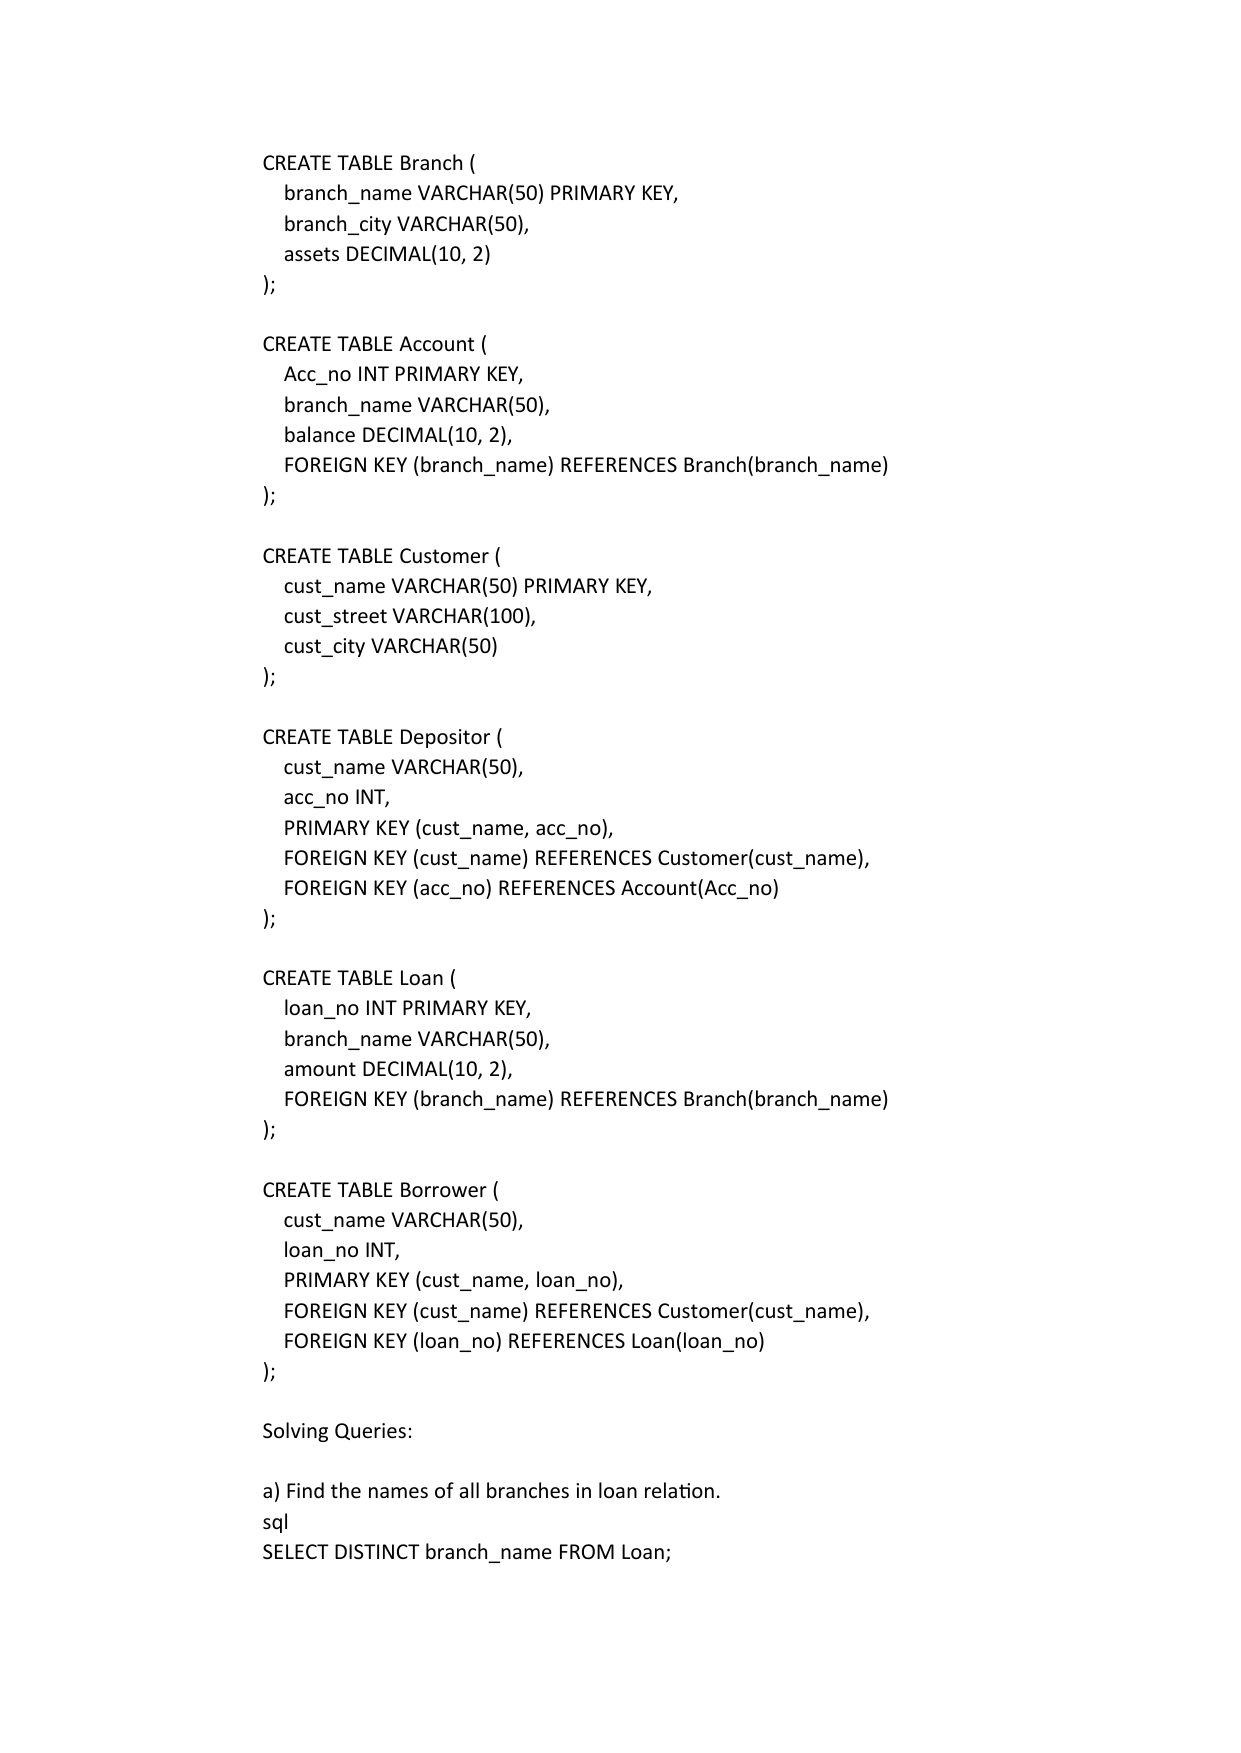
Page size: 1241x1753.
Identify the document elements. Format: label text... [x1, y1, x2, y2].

text balance DECIMAL(10, 2), [283, 420, 914, 448]
text CREATE TABLE Customer ( [262, 541, 526, 569]
text amount DECIMAL(10, 2), [283, 1054, 914, 1082]
text CREATE TABLE Depositor ( [262, 722, 527, 750]
text FOREIGN KEY (loan_no) REFERENCES Loan(loan_no) [283, 1326, 893, 1354]
text a) Find the names of all branches in loan relaꢁon. [262, 1476, 745, 1504]
text CREATE TABLE Branch ( [262, 148, 500, 176]
text ) [262, 1114, 269, 1142]
text Acc_no INT PRIMARY KEY, [283, 359, 914, 387]
text cust_street VARCHAR(100), [283, 601, 676, 629]
text ; [269, 661, 301, 689]
text FOREIGN KEY (cust_name) REFERENCES Customer(cust_name), [283, 1296, 893, 1324]
text CREATE TABLE Borrower ( [262, 1174, 523, 1203]
text SELECT DISTINCT branch_name FROM Loan; [262, 1537, 745, 1565]
text FOREIGN KEY (branch_name) REFERENCES Branch(branch_name) [283, 1084, 914, 1112]
text assets DECIMAL(10, 2) [283, 238, 703, 267]
text PRIMARY KEY (cust_name, acc_no), [283, 812, 893, 841]
text cust_name VARCHAR(50), [283, 1204, 893, 1233]
text ) [262, 1356, 269, 1384]
text branch_city VARCHAR(50), [283, 208, 703, 237]
text loan_no INT, [283, 1235, 893, 1263]
text branch_name VARCHAR(50), [283, 1024, 914, 1052]
text Solving Queries: [262, 1416, 438, 1444]
text CREATE TABLE Loan ( [262, 963, 480, 991]
text FOREIGN KEY (acc_no) REFERENCES Account(Acc_no) [283, 873, 893, 901]
text ) [262, 269, 269, 297]
text FOREIGN KEY (cust_name) REFERENCES Customer(cust_name), [283, 842, 893, 871]
text ) [262, 480, 269, 508]
text ) [262, 903, 269, 931]
text FOREIGN KEY (branch_name) REFERENCES Branch(branch_name) [283, 450, 914, 478]
text sql [262, 1507, 745, 1535]
text CREATE TABLE Account ( [262, 329, 512, 357]
text ; [269, 903, 301, 931]
text ) [262, 661, 269, 689]
text cust_name VARCHAR(50), [283, 752, 893, 780]
text acc_no INT, [283, 782, 893, 810]
text ; [269, 1356, 301, 1384]
text ; [269, 269, 301, 297]
text cust_city VARCHAR(50) [283, 631, 676, 659]
text branch_name VARCHAR(50) PRIMARY KEY, [283, 178, 703, 206]
text ; [269, 480, 301, 508]
text branch_name VARCHAR(50), [283, 389, 914, 418]
text ; [269, 1114, 301, 1142]
text PRIMARY KEY (cust_name, loan_no), [283, 1265, 893, 1293]
text loan_no INT PRIMARY KEY, [283, 993, 914, 1021]
text cust_name VARCHAR(50) PRIMARY KEY, [283, 571, 676, 599]
